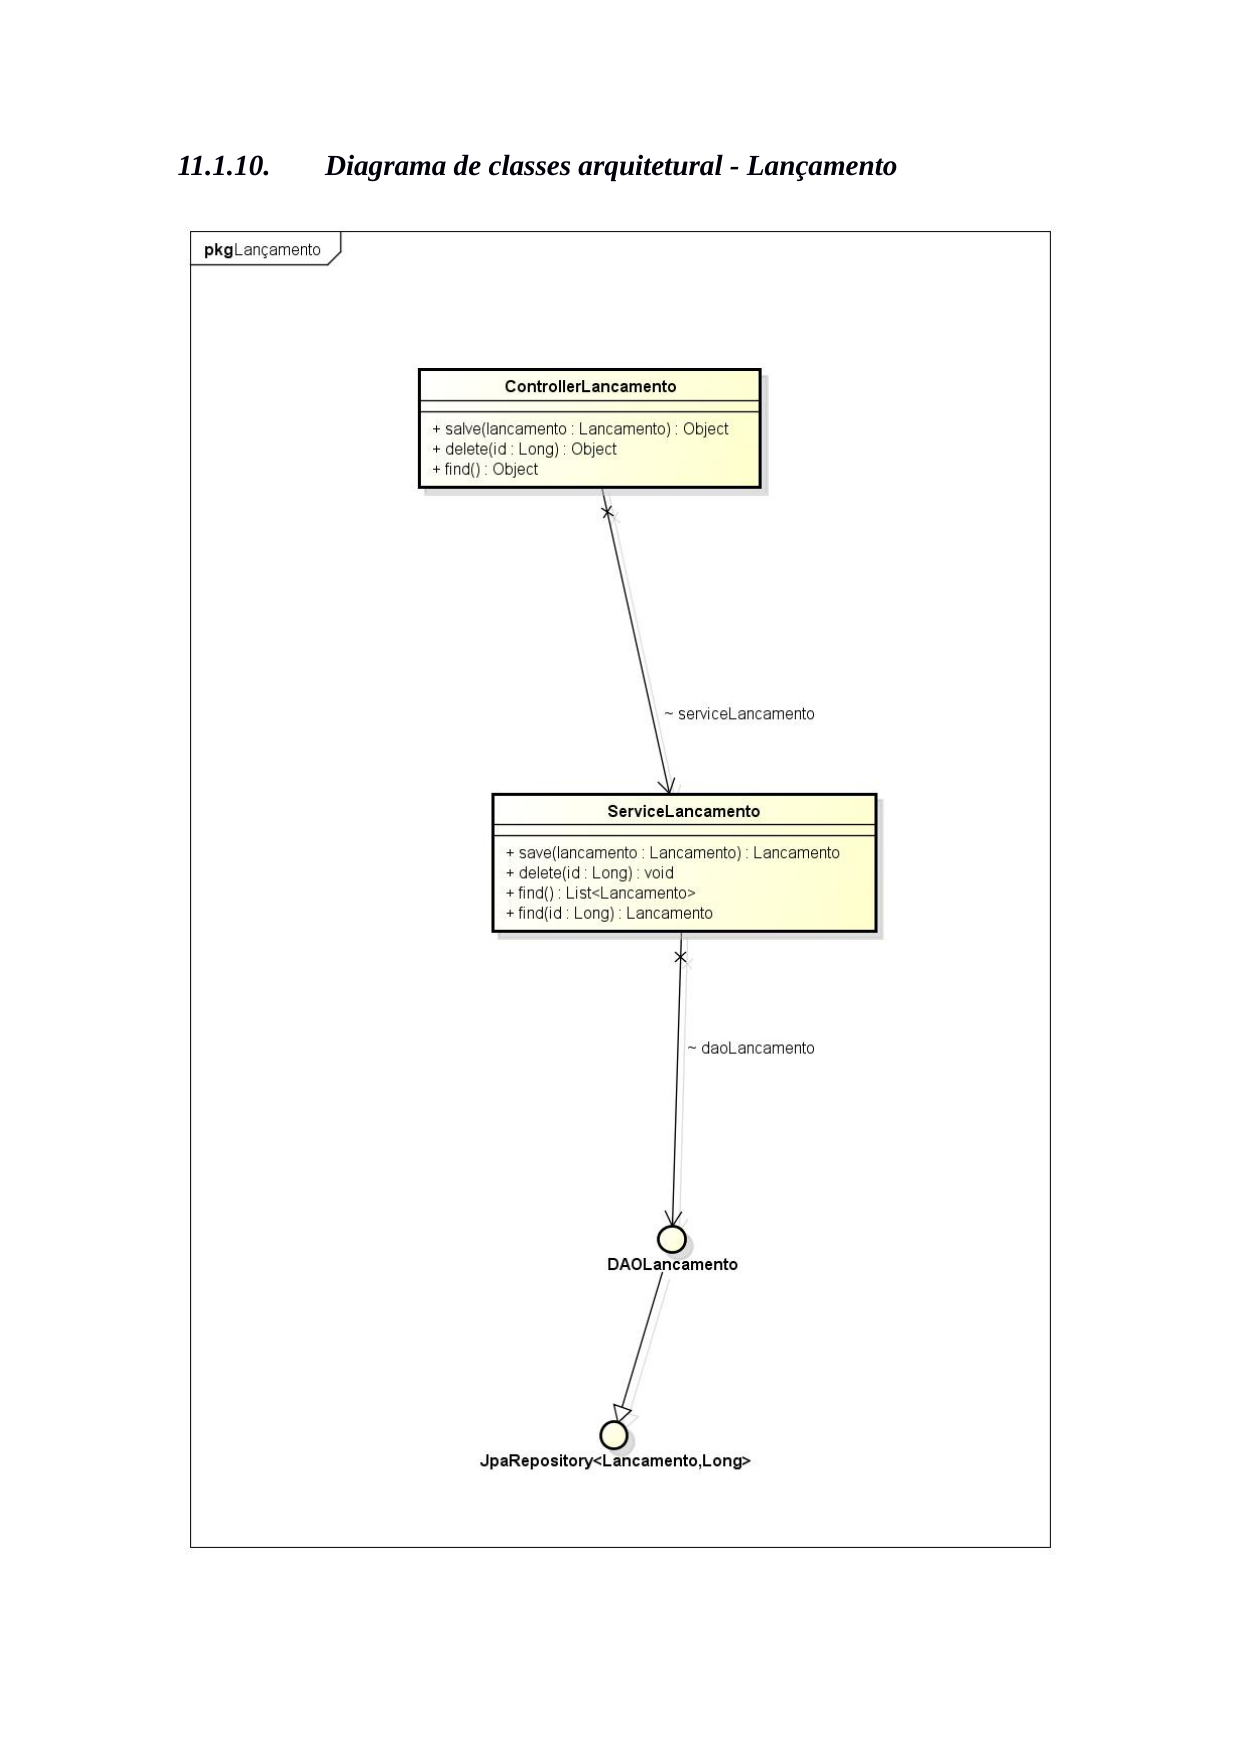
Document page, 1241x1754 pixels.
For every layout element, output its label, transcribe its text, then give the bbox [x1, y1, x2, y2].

text 11.1.10. Diagrama de classes arquitetural - Lançamento [177, 148, 1063, 181]
picture [177, 218, 1064, 1560]
